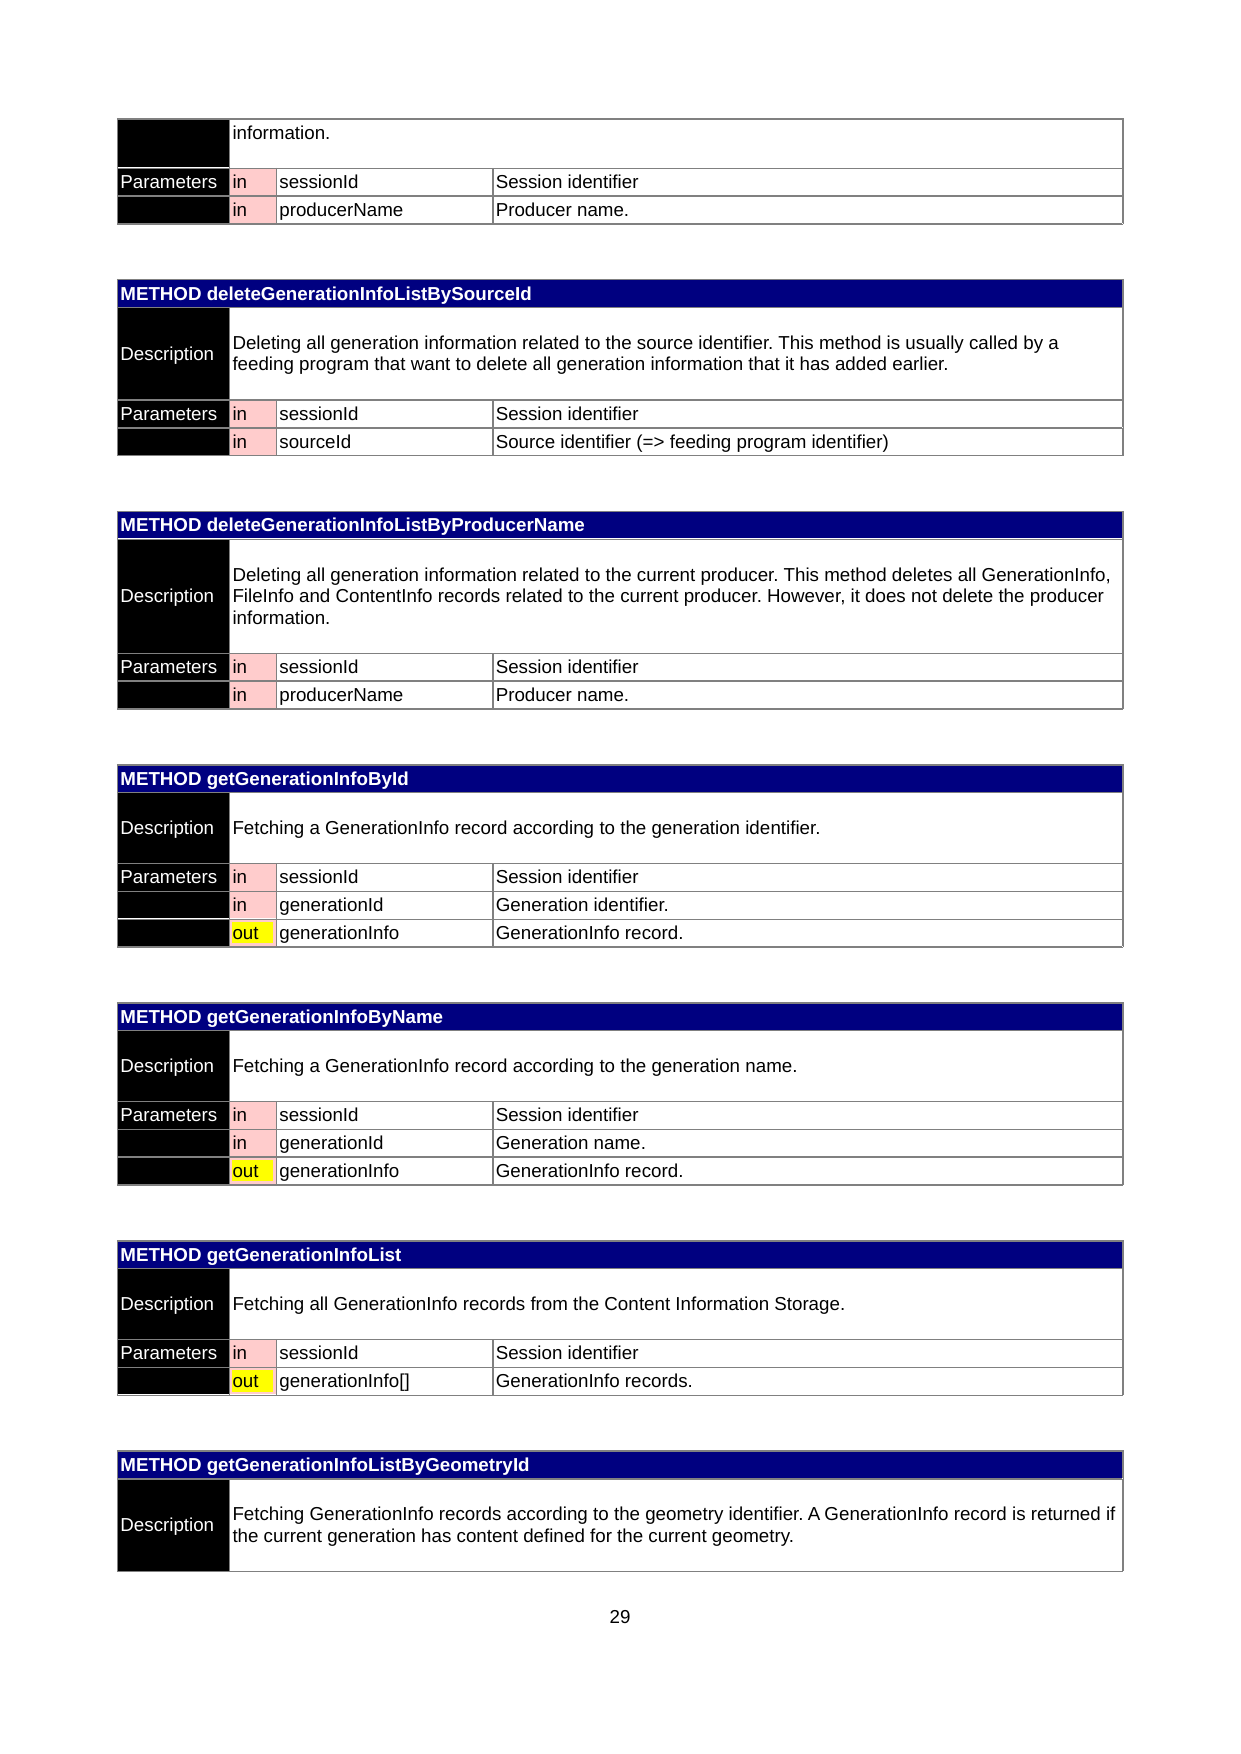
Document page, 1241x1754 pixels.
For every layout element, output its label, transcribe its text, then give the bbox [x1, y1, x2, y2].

table_cell [118, 120, 229, 167]
table_cell Fetching a GenerationInfo record according to the generation name. [230, 1031, 1122, 1101]
table_cell in [230, 1130, 276, 1156]
table_cell Fetching GenerationInfo records according to the geometry identifier. A GenerationInfo record is returned if the current generation has content defined for the current geometry. [230, 1480, 1122, 1571]
table_cell in [230, 401, 276, 427]
table_cell Generation name. [494, 1130, 1122, 1156]
table_cell [118, 1158, 229, 1184]
table_cell sessionId [277, 401, 492, 427]
table_cell Parameters [118, 169, 229, 195]
table_cell Description [118, 1480, 229, 1571]
table_cell Parameters [118, 654, 229, 680]
table_cell [118, 197, 229, 223]
table_cell producerName [277, 682, 492, 708]
table_cell Parameters [118, 1102, 229, 1129]
table_cell GenerationInfo record. [494, 1158, 1122, 1184]
table_cell out [230, 1158, 276, 1184]
table_cell in [230, 169, 276, 195]
table_cell generationInfo [277, 1158, 492, 1184]
table_cell in [230, 892, 276, 918]
table_cell in [230, 1340, 276, 1367]
table_cell Parameters [118, 1340, 229, 1367]
table_cell [118, 892, 229, 918]
table_cell in [230, 197, 276, 223]
table_cell out [230, 1368, 276, 1394]
table_cell Session identifier [494, 401, 1122, 427]
table_header METHOD getGenerationInfoList [118, 1242, 1122, 1268]
table_cell Session identifier [494, 1102, 1122, 1129]
table_cell sessionId [277, 169, 492, 195]
table_cell sourceId [277, 429, 492, 455]
table_cell sessionId [277, 1102, 492, 1129]
table_header METHOD getGenerationInfoListByGeometryId [118, 1452, 1122, 1478]
table_header METHOD getGenerationInfoByName [118, 1004, 1122, 1030]
table_cell Description [118, 540, 229, 653]
table_cell Fetching a GenerationInfo record according to the generation identifier. [230, 793, 1122, 863]
table_cell Description [118, 1031, 229, 1101]
table_cell Session identifier [494, 654, 1122, 680]
table_header METHOD getGenerationInfoById [118, 766, 1122, 792]
table_cell Description [118, 1269, 229, 1339]
table_cell [118, 1130, 229, 1156]
table_cell Deleting all generation information related to the source identifier. This method is usually called by a feeding program that want to delete all generation information that it has added earlier. [230, 308, 1122, 399]
table_cell [118, 682, 229, 708]
table_cell [118, 920, 229, 946]
table_cell in [230, 682, 276, 708]
table_cell Deleting all generation information related to the current producer. This method deletes all GenerationInfo, FileInfo and ContentInfo records related to the current producer. However, it does not delete the producer information. [230, 540, 1122, 653]
table_cell Description [118, 308, 229, 399]
table_cell sessionId [277, 1340, 492, 1367]
table_cell sessionId [277, 654, 492, 680]
table_cell generationInfo [277, 920, 492, 946]
table_cell Session identifier [494, 169, 1122, 195]
table_cell generationId [277, 892, 492, 918]
table_cell in [230, 1102, 276, 1129]
table_cell in [230, 429, 276, 455]
table_cell Description [118, 793, 229, 863]
table_cell in [230, 864, 276, 891]
table_cell in [230, 654, 276, 680]
table_cell Source identifier (=> feeding program identifier) [494, 429, 1122, 455]
table_cell producerName [277, 197, 492, 223]
table_cell Generation identifier. [494, 892, 1122, 918]
table_header METHOD deleteGenerationInfoListByProducerName [118, 512, 1122, 538]
table_cell sessionId [277, 864, 492, 891]
table_cell Producer name. [494, 682, 1122, 708]
table_cell information. [230, 120, 1122, 167]
table_header METHOD deleteGenerationInfoListBySourceId [118, 280, 1122, 307]
table_cell Session identifier [494, 864, 1122, 891]
table_cell GenerationInfo records. [494, 1368, 1122, 1394]
table_cell GenerationInfo record. [494, 920, 1122, 946]
table_cell [118, 1368, 229, 1394]
table_cell Parameters [118, 864, 229, 891]
table_cell generationInfo[] [277, 1368, 492, 1394]
table_cell [118, 429, 229, 455]
table_cell generationId [277, 1130, 492, 1156]
table_cell Parameters [118, 401, 229, 427]
table_cell out [230, 920, 276, 946]
table_cell Fetching all GenerationInfo records from the Content Information Storage. [230, 1269, 1122, 1339]
table_cell Producer name. [494, 197, 1122, 223]
table_cell Session identifier [494, 1340, 1122, 1367]
